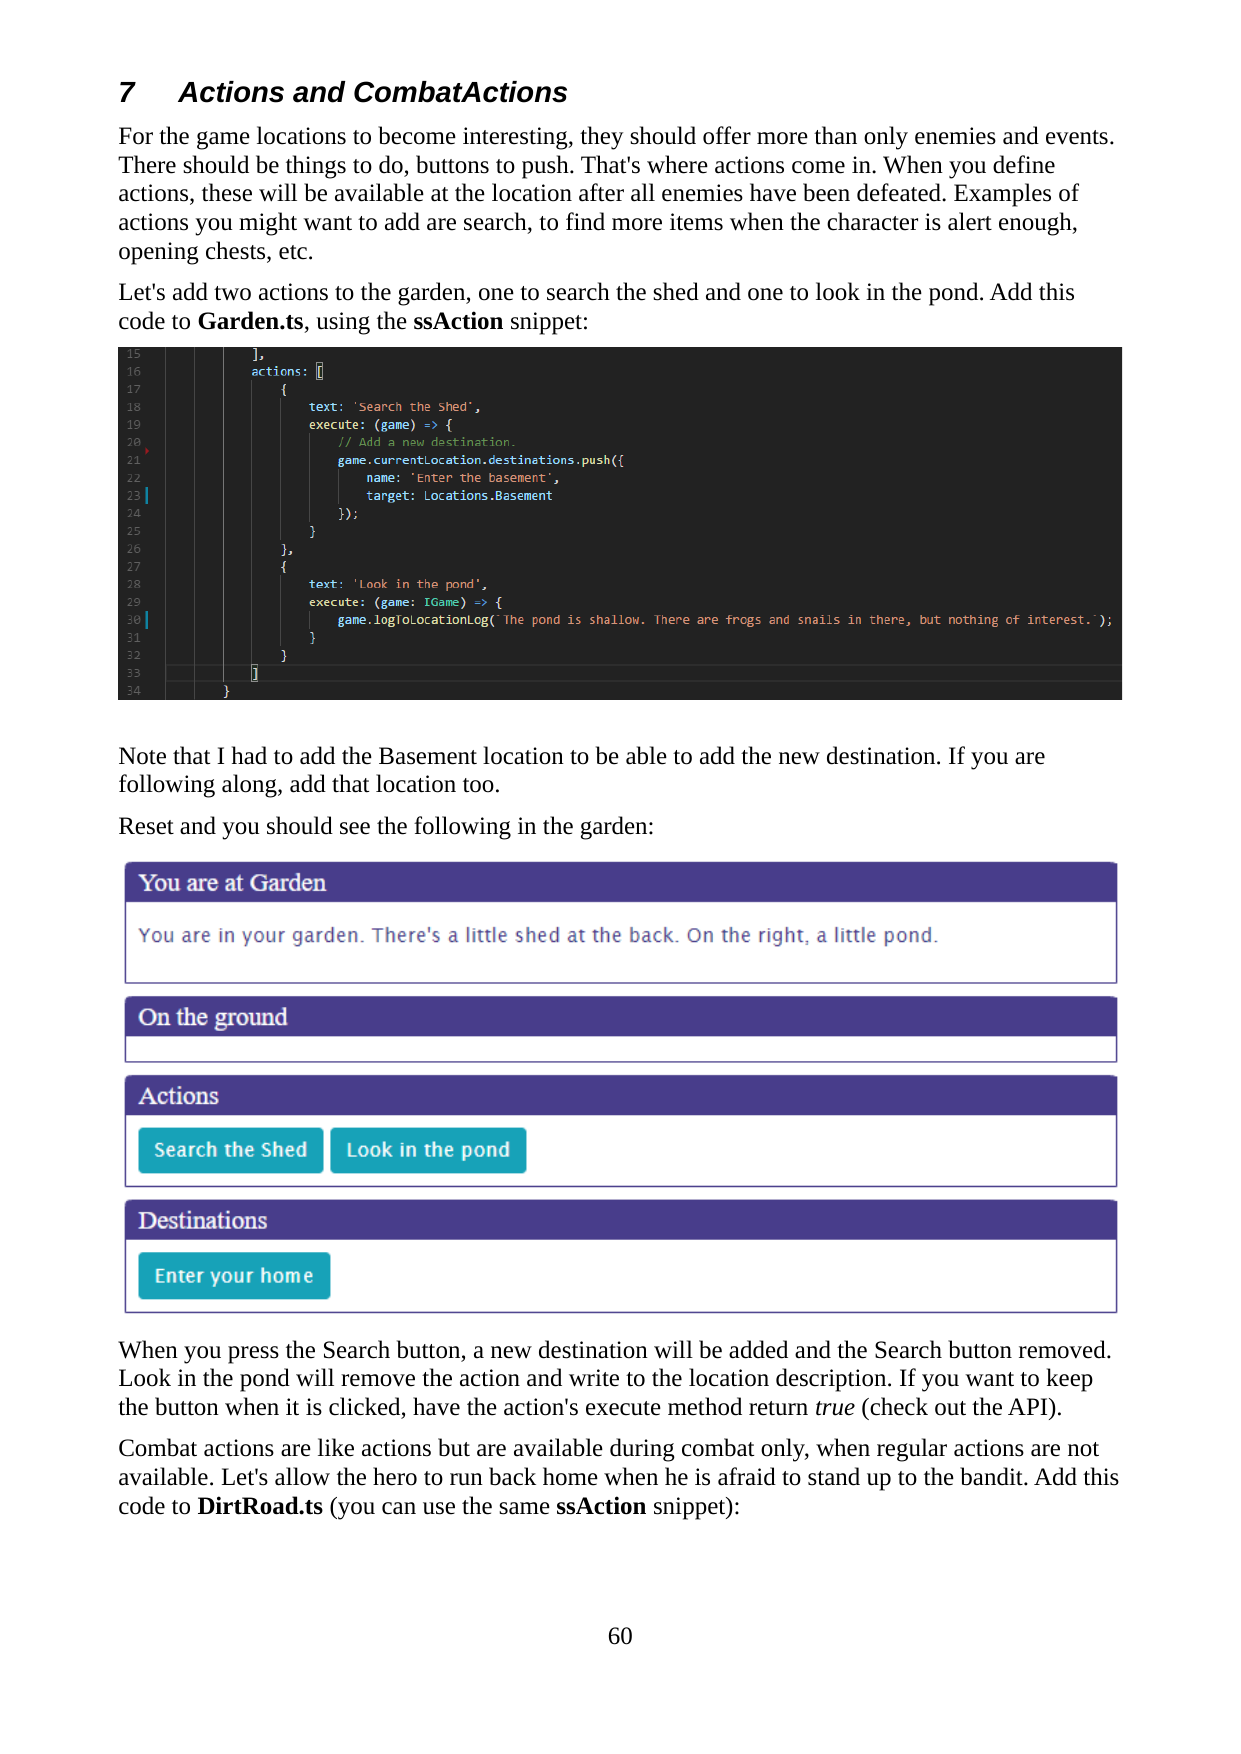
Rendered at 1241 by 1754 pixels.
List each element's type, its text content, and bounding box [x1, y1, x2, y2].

text For the game locations to become interesting, they should offer more than only enemies and events. There should be things to do, buttons to push. That's where actions come in. When you define actions, these will be available at the location after all enemies have been defeated. Examples of actions you might want to add are search, to find more items when the character is alert enough, opening chests, etc. [118, 121, 1122, 265]
text Combat actions are like actions but are available during combat only, when regular actions are not available. Let's allow the hero to run back home when he is afraid to stand up to the bandit. Add this code to DirtRoad.ts (you can use the same ssAction snippet): [118, 1433, 1122, 1520]
text Reset and you should see the following in the garden: [118, 811, 1122, 839]
text Note that I had to add the Basement location to be able to add the new destination. If you are following along, add that location too. [118, 741, 1122, 798]
subtitle Actions and CombatActions [118, 75, 1122, 108]
text When you press the Search button, a new destination will be added and the Search button removed. Look in the pond will remove the action and write to the location description. If you want to keep the button when it is clicked, have the action's execute method return true (check out the API). [118, 1335, 1122, 1421]
text Let's add two actions to the garden, one to search the shed and one to look in the pond. Add this code to Garden.ts, using the ssAction snippet: [118, 277, 1122, 335]
